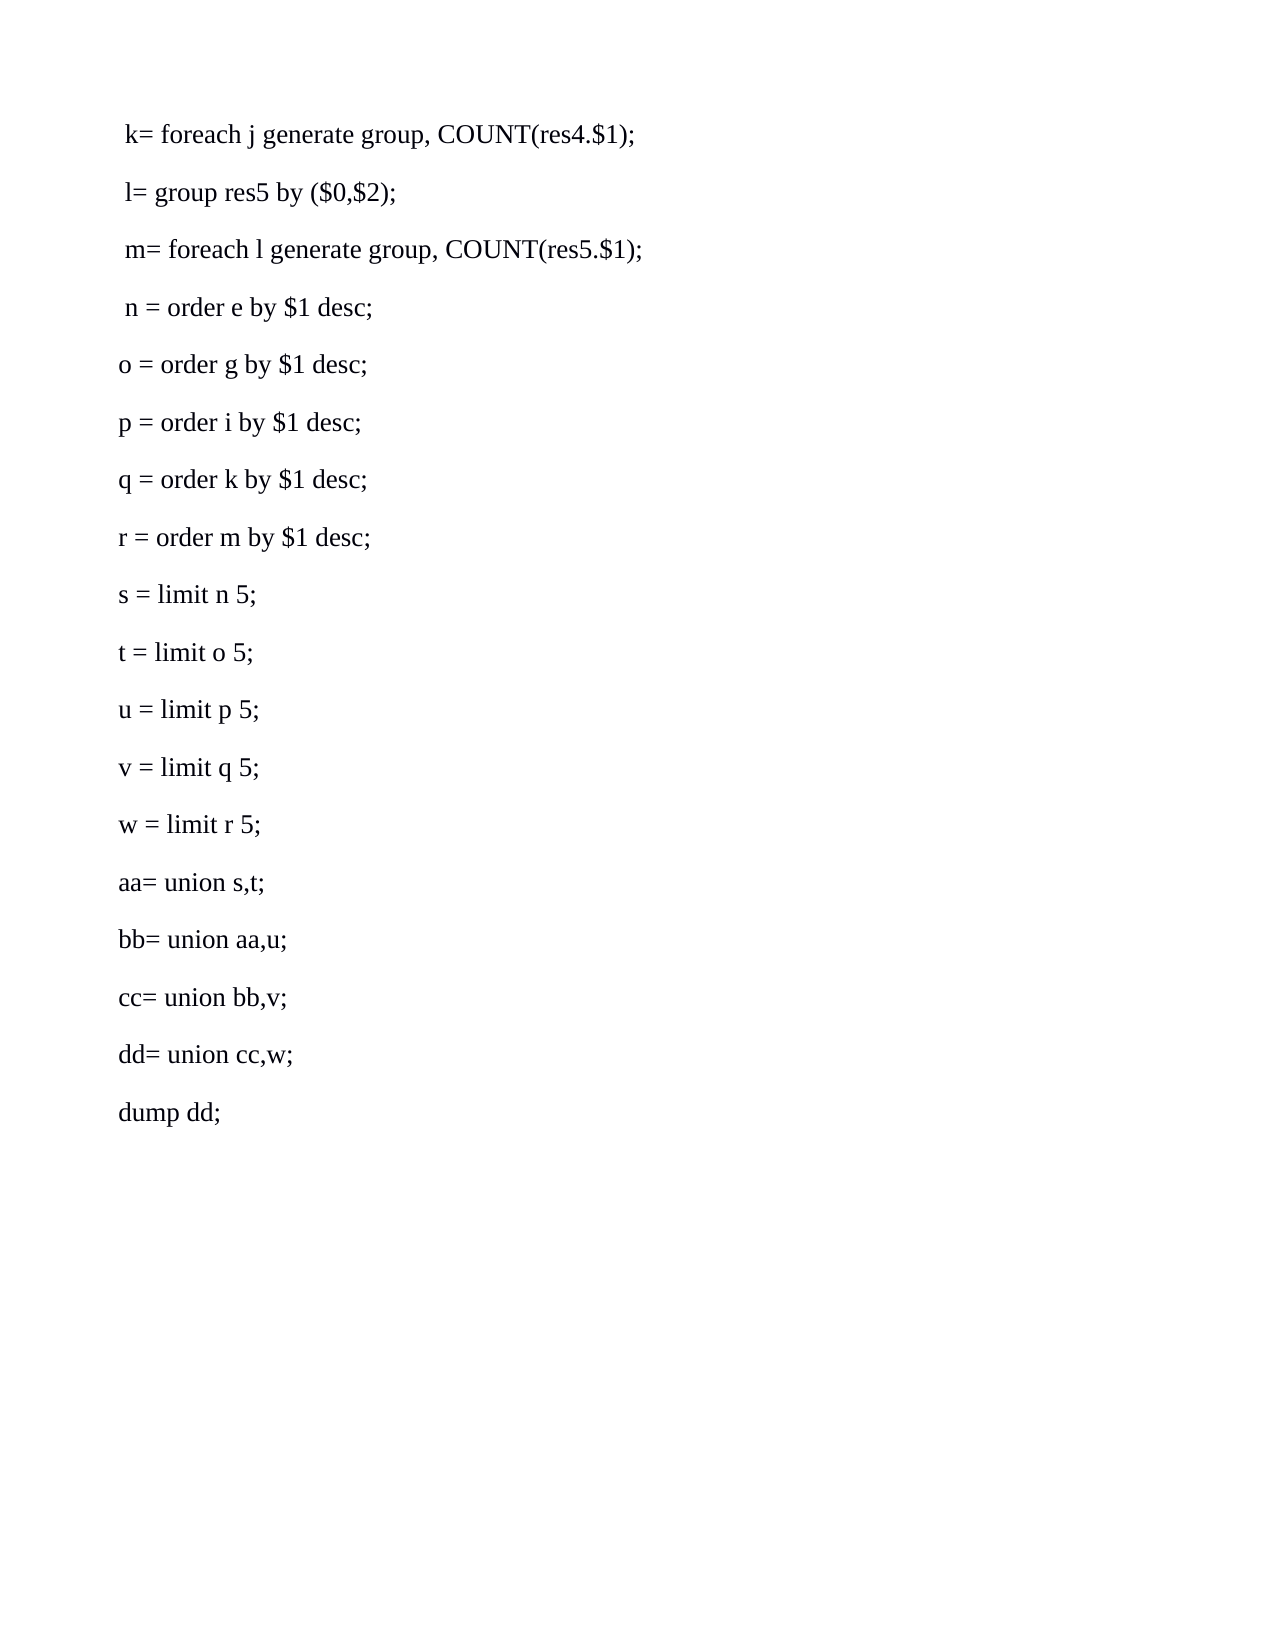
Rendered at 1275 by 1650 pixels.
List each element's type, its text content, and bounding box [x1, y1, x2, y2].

text s = limit n 5; [118, 578, 1157, 609]
text bb= union aa,u; [118, 923, 1157, 954]
text cc= union bb,v; [118, 981, 1157, 1012]
text t = limit o 5; [118, 636, 1157, 667]
text o = order g by $1 desc; [118, 348, 1157, 379]
text p = order i by $1 desc; [118, 406, 1157, 437]
text r = order m by $1 desc; [118, 521, 1157, 552]
text dd= union cc,w; [118, 1038, 1157, 1069]
text v = limit q 5; [118, 751, 1157, 782]
text n = order e by $1 desc; [118, 291, 1157, 322]
text k= foreach j generate group, COUNT(res4.$1); [118, 118, 1157, 149]
text q = order k by $1 desc; [118, 463, 1157, 494]
text l= group res5 by ($0,$2); [118, 176, 1157, 207]
text w = limit r 5; [118, 808, 1157, 839]
text dump dd; [118, 1096, 1157, 1127]
text aa= union s,t; [118, 866, 1157, 897]
text u = limit p 5; [118, 693, 1157, 724]
text m= foreach l generate group, COUNT(res5.$1); [118, 233, 1157, 264]
